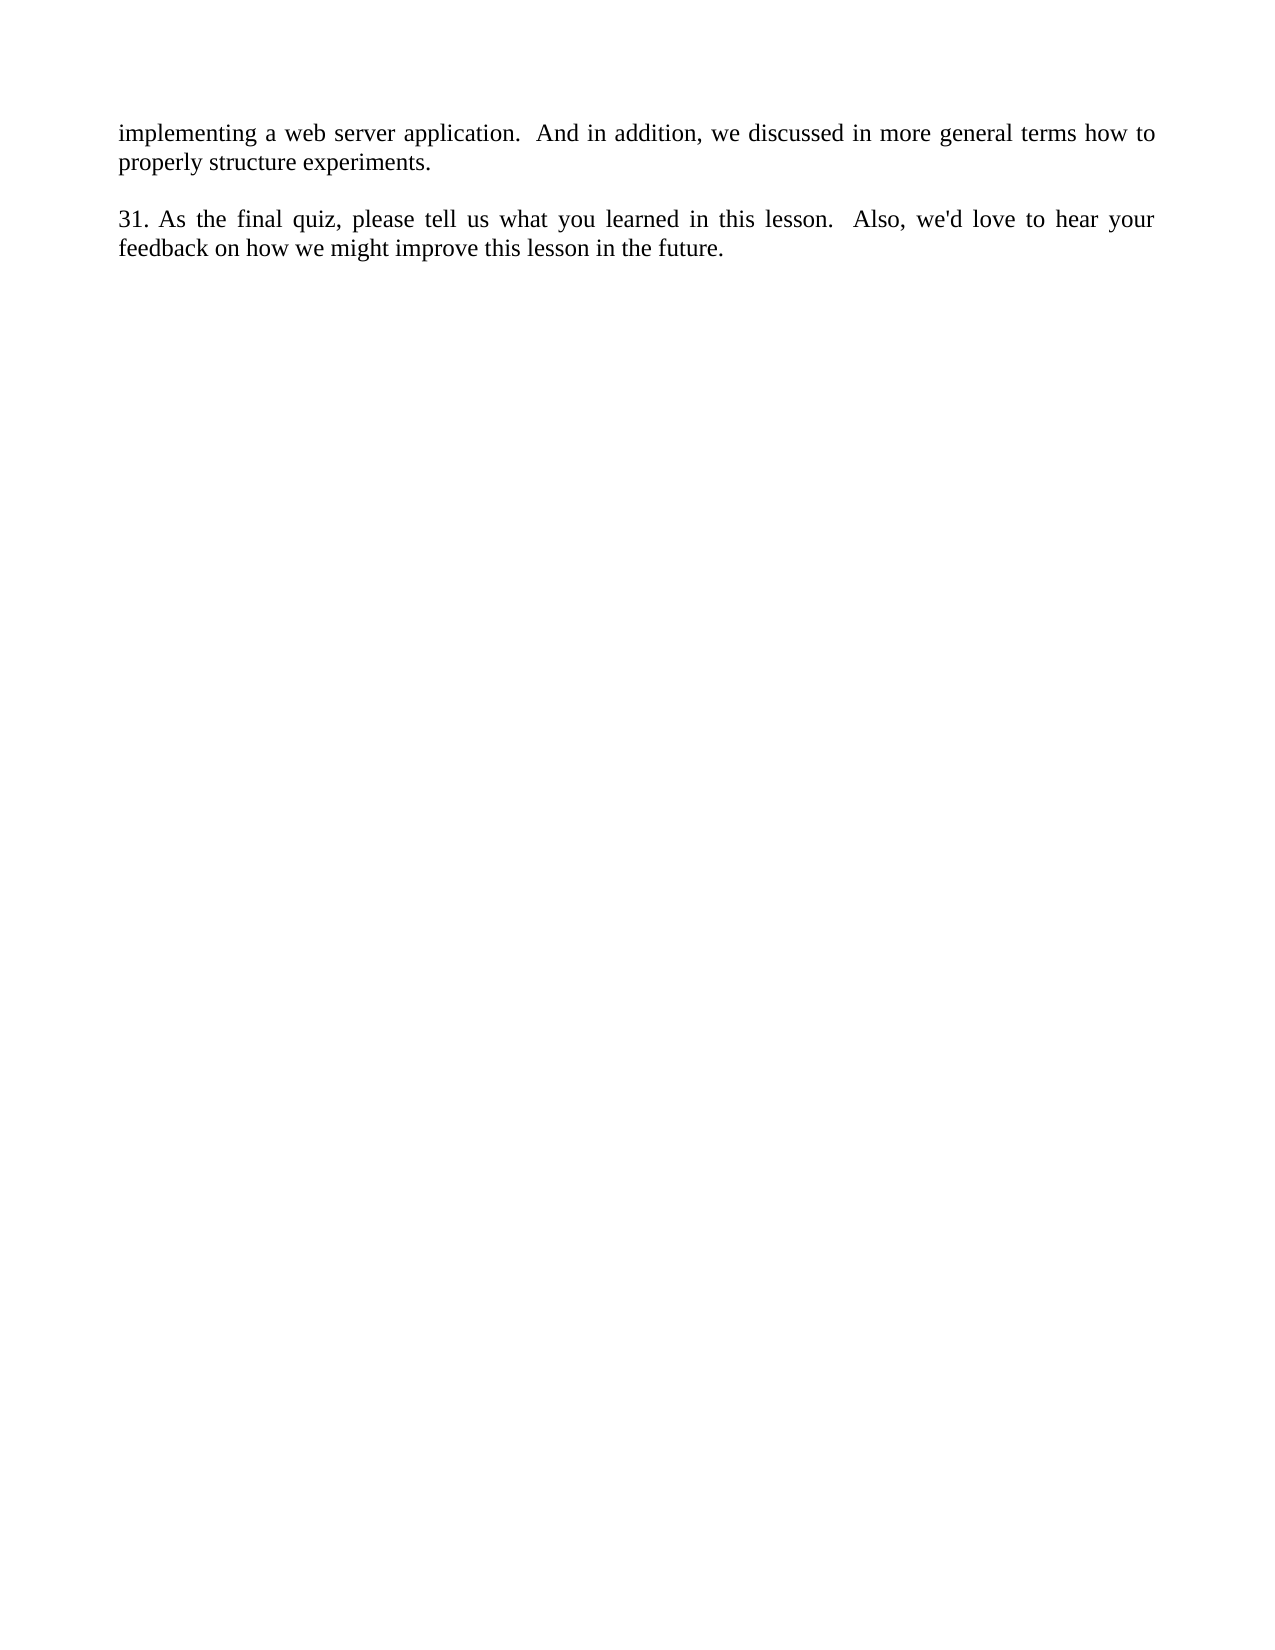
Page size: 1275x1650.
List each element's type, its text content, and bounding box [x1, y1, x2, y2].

text 31. As the final quiz, please tell us what you learned in this lesson. Also, we'd love to hear your feedback on how we might improve this lesson in the future. [118, 204, 1157, 262]
text implementing a web server application. And in addition, we discussed in more general terms how to properly structure experiments. [118, 118, 1157, 176]
